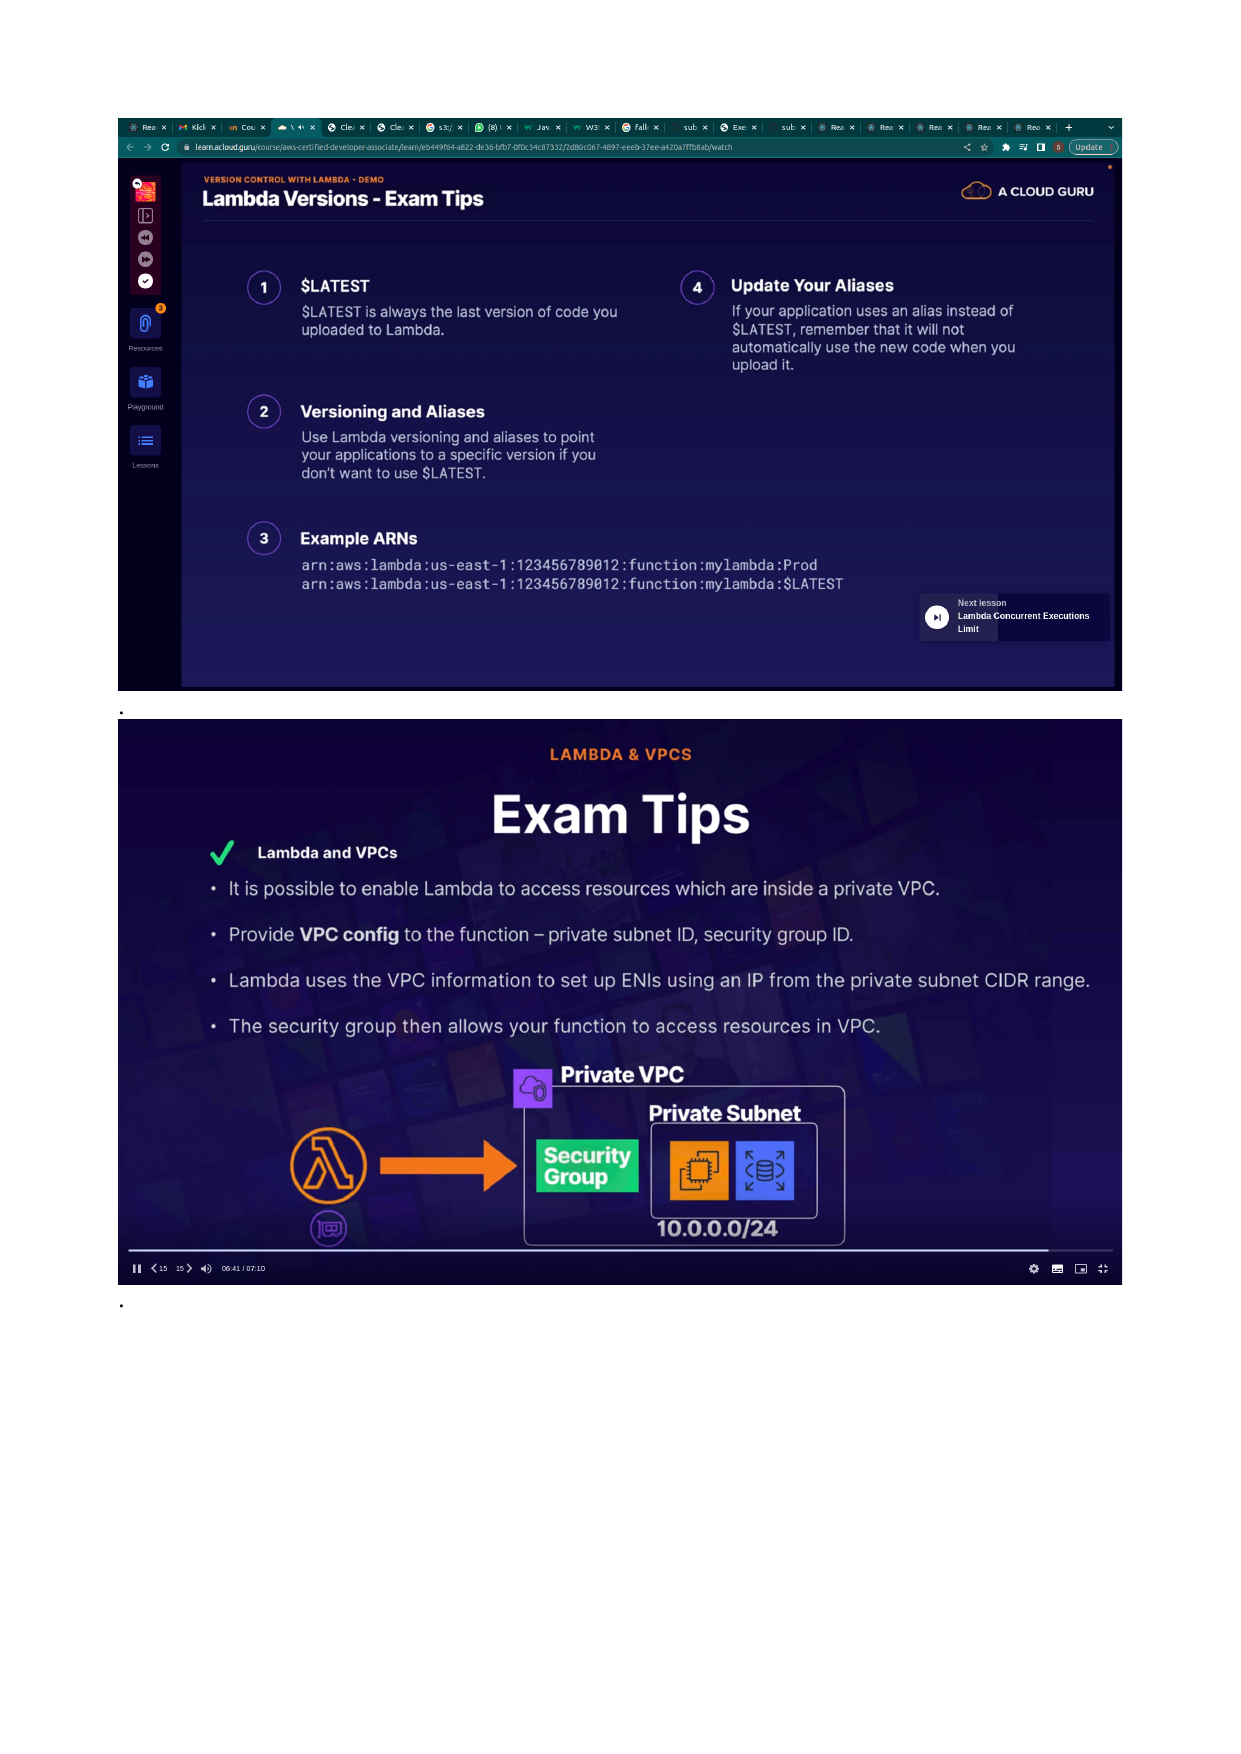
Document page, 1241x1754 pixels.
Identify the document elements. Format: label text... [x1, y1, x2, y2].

picture [118, 118, 1123, 691]
text . [118, 1285, 1122, 1313]
text . [118, 691, 1122, 719]
picture [118, 719, 1123, 1285]
